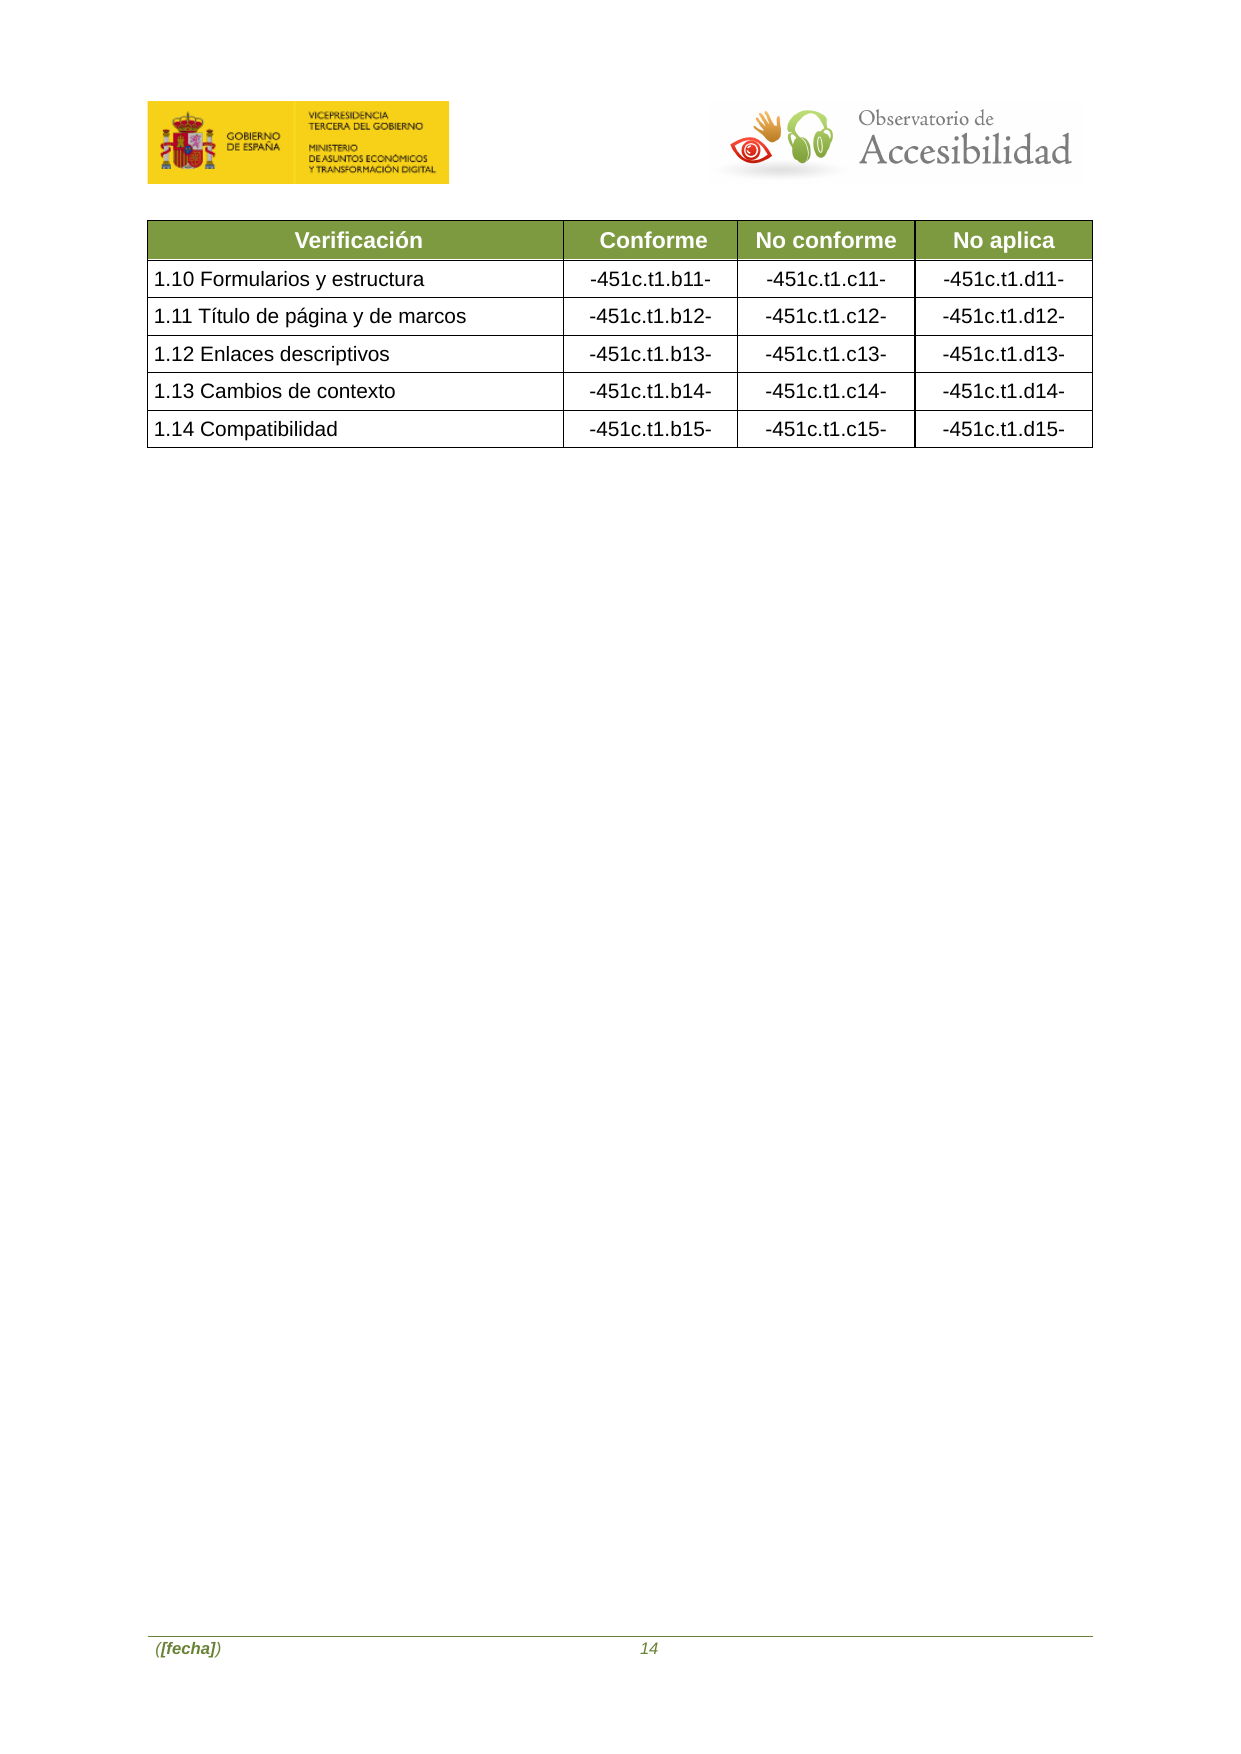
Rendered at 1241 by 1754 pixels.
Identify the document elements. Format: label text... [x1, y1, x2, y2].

table_header Verificación [148, 221, 563, 259]
table_cell 1.12 Enlaces descriptivos [148, 336, 563, 372]
table_cell -451c.t1.d13- [916, 336, 1092, 372]
table_cell -451c.t1.b12- [564, 298, 737, 334]
table_cell -451c.t1.c12- [738, 298, 914, 334]
table_cell -451c.t1.c14- [738, 373, 914, 409]
table_cell 1.13 Cambios de contexto [148, 373, 563, 409]
table_cell 1.11 Título de página y de marcos [148, 298, 563, 334]
table_cell -451c.t1.b13- [564, 336, 737, 372]
table_cell -451c.t1.d11- [916, 261, 1092, 297]
table_cell -451c.t1.c15- [738, 411, 914, 447]
table_cell -451c.t1.c11- [738, 261, 914, 297]
table_cell -451c.t1.b15- [564, 411, 737, 447]
picture [710, 101, 1086, 184]
table_cell -451c.t1.d15- [916, 411, 1092, 447]
table_header Conforme [564, 221, 737, 259]
table_cell 1.10 Formularios y estructura [148, 261, 563, 297]
table_cell -451c.t1.b14- [564, 373, 737, 409]
table_cell -451c.t1.d14- [916, 373, 1092, 409]
picture [147, 101, 450, 184]
table_cell -451c.t1.b11- [564, 261, 737, 297]
table_header No aplica [916, 221, 1092, 259]
table_cell -451c.t1.d12- [916, 298, 1092, 334]
table_cell -451c.t1.c13- [738, 336, 914, 372]
table_cell 1.14 Compatibilidad [148, 411, 563, 447]
table_header No conforme [738, 221, 914, 259]
